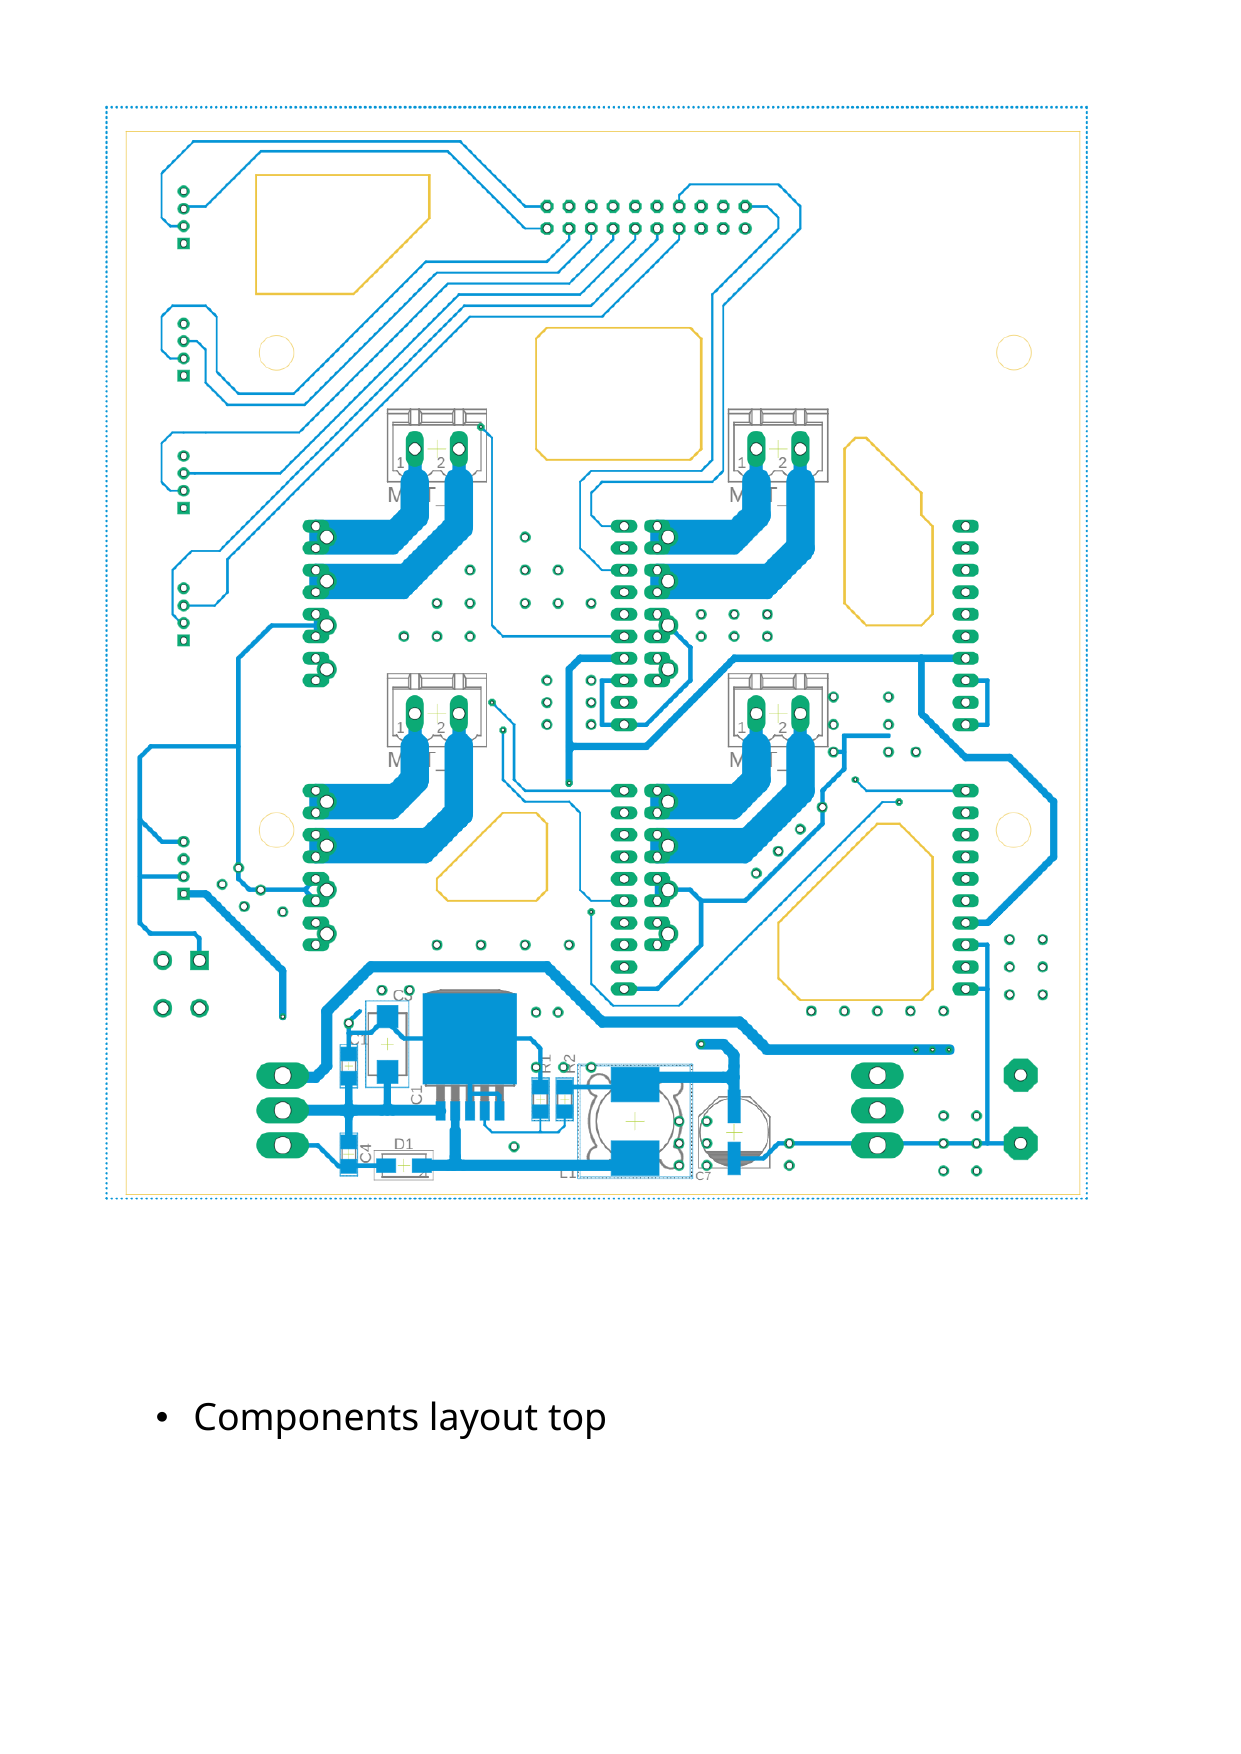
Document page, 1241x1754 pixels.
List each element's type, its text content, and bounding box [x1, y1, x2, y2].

picture [98, 90, 1102, 1203]
list Components layout top [156, 1390, 1122, 1441]
